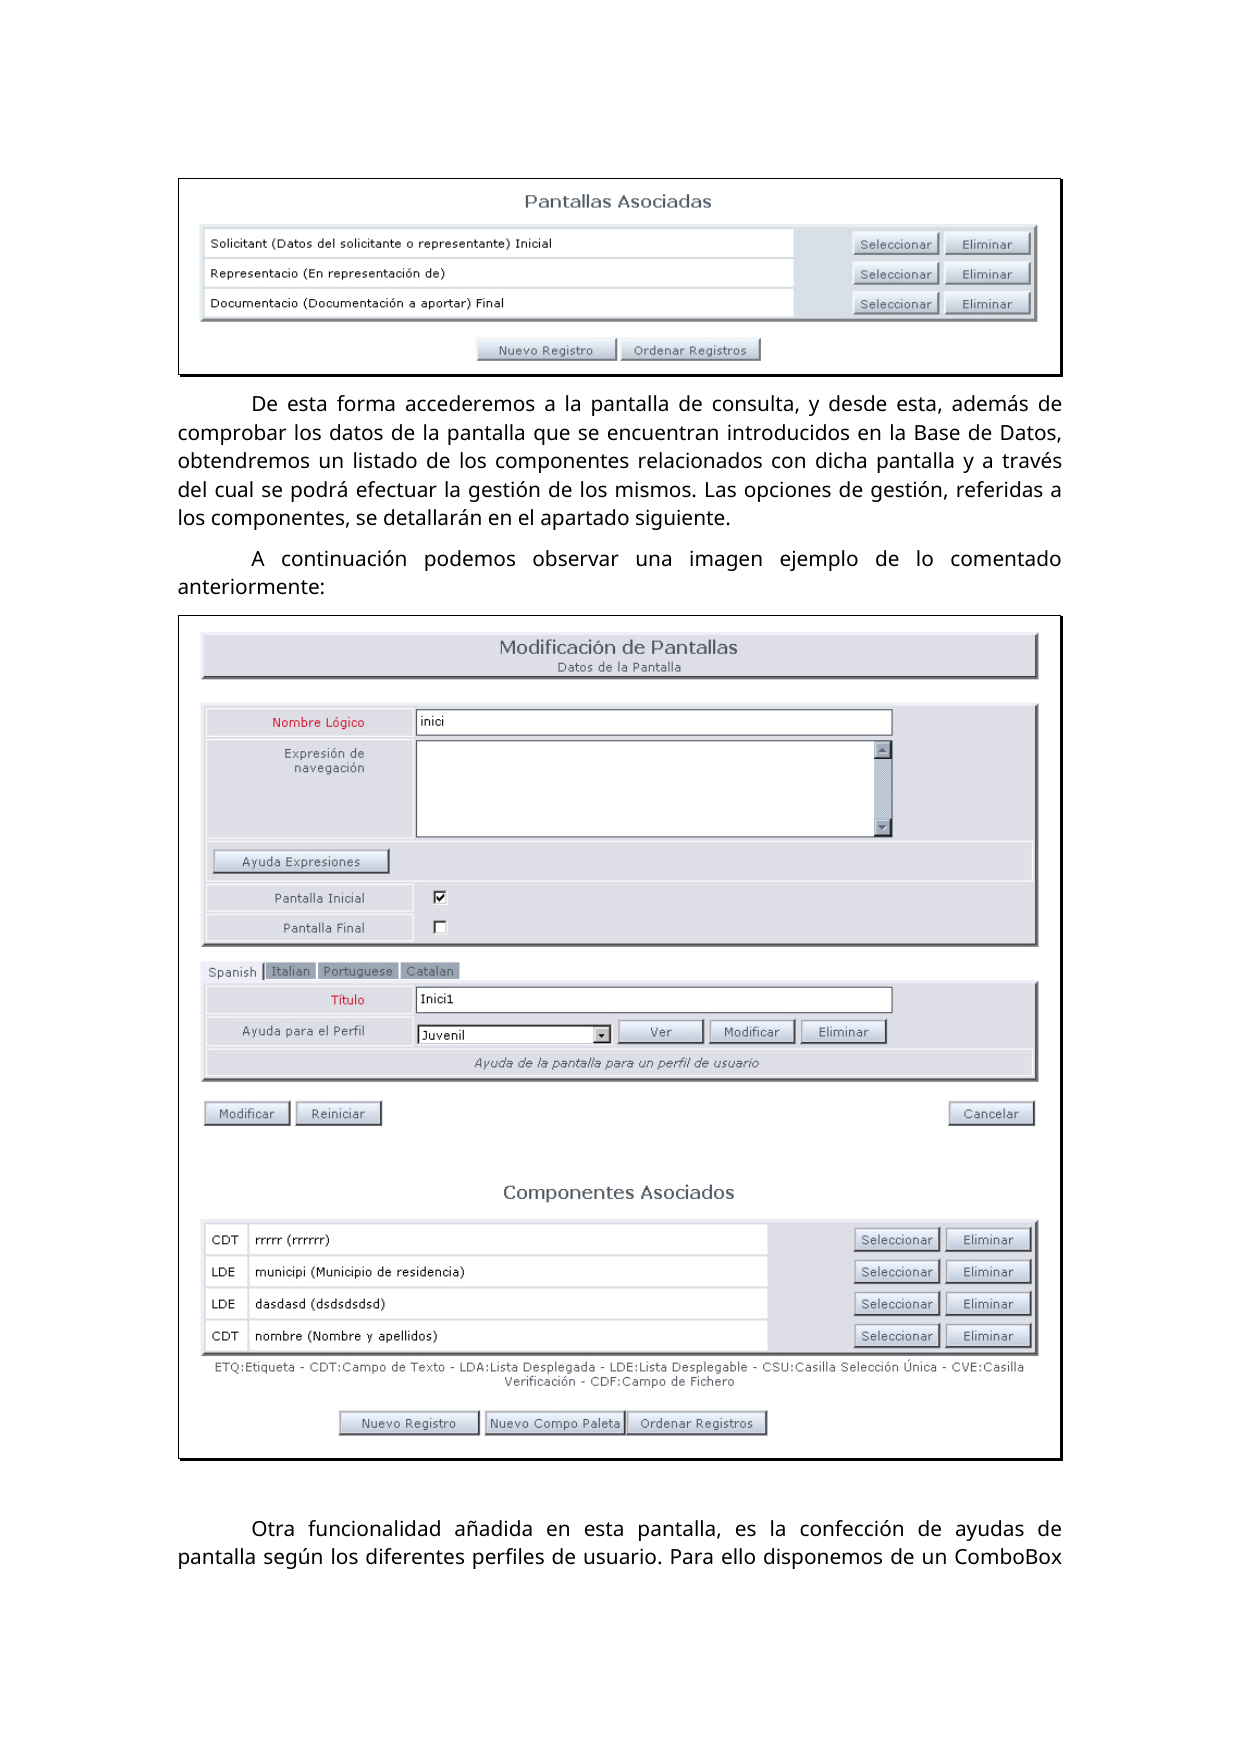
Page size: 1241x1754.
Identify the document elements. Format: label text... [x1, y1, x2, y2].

picture [194, 623, 1045, 1450]
text Otra funcionalidad añadida en esta pantalla, es la confección de ayudas de pantalla según los diferentes perfiles de usuario. Para ello disponemos de un ComboBox [177, 1514, 1063, 1571]
text De esta forma accederemos a la pantalla de consulta, y desde esta, además de comprobar los datos de la pantalla que se encuentran introducidos en la Base de Datos, obtendremos un listado de los componentes relacionados con dicha pantalla y a través del cual se podrá efectuar la gestión de los mismos. Las opciones de gestión, referidas a los componentes, se detallarán en el apartado siguiente. [177, 389, 1063, 532]
text A continuación podemos observar una imagen ejemplo de lo comentado anteriormente: [177, 544, 1063, 601]
picture [194, 186, 1045, 367]
